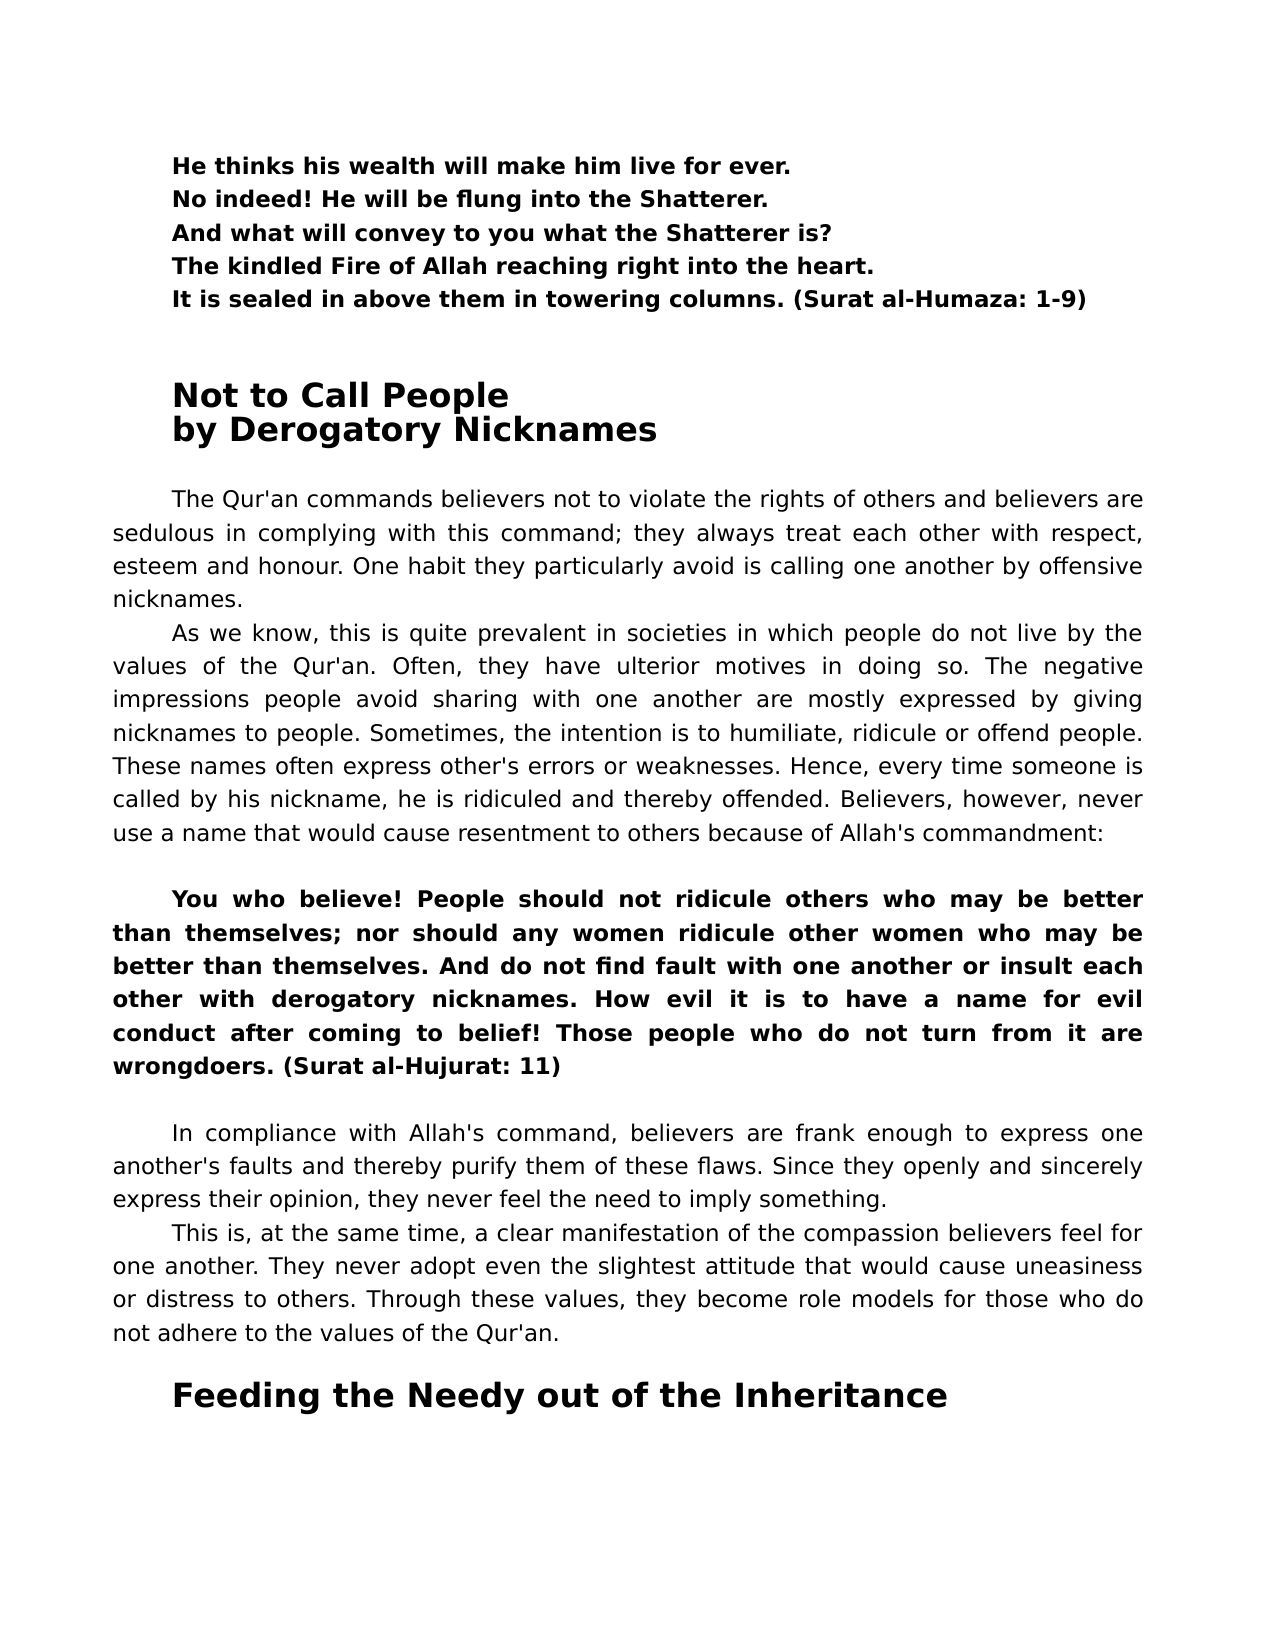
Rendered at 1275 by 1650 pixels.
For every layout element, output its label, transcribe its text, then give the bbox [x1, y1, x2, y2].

text No indeed! He will be flung into the Shatterer. [112, 181, 1145, 214]
text The kindled Fire of Allah reaching right into the heart. [112, 248, 1145, 281]
text Not to Call People [112, 381, 1145, 414]
text This is, at the same time, a clear manifestation of the compassion believers feel for one another. They never adopt even the slightest attitude that would cause uneasiness or distress to others. Through these values, they become role models for those who do not adhere to the values of the Qur'an. [112, 1214, 1145, 1348]
text You who believe! People should not ridicule others who may be better than themselves; nor should any women ridicule other women who may be better than themselves. And do not find fault with one another or insult each other with derogatory nicknames. How evil it is to have a name for evil conduct after coming to belief! Those people who do not turn from it are wrongdoers. (Surat al-Hujurat: 11) [112, 881, 1145, 1081]
text As we know, this is quite prevalent in societies in which people do not live by the values of the Qur'an. Often, they have ulterior motives in doing so. The negative impressions people avoid sharing with one another are mostly expressed by giving nicknames to people. Sometimes, the intention is to humiliate, ridicule or offend people. These names often express other's errors or weaknesses. Hence, every time someone is called by his nickname, he is ridiculed and thereby offended. Believers, however, never use a name that would cause resentment to others because of Allah's commandment: [112, 614, 1145, 848]
text And what will convey to you what the Shatterer is? [112, 214, 1145, 248]
text It is sealed in above them in towering columns. (Surat al-Humaza: 1-9) [112, 281, 1145, 314]
text Feeding the Needy out of the Inheritance [112, 1381, 1145, 1414]
text by Derogatory Nicknames [112, 414, 1145, 448]
text He thinks his wealth will make him live for ever. [112, 148, 1145, 181]
text In compliance with Allah's command, believers are frank enough to express one another's faults and thereby purify them of these flaws. Since they openly and sincerely express their opinion, they never feel the need to imply something. [112, 1114, 1145, 1214]
text The Qur'an commands believers not to violate the rights of others and believers are sedulous in complying with this command; they always treat each other with respect, esteem and honour. One habit they particularly avoid is calling one another by offensive nicknames. [112, 481, 1145, 614]
